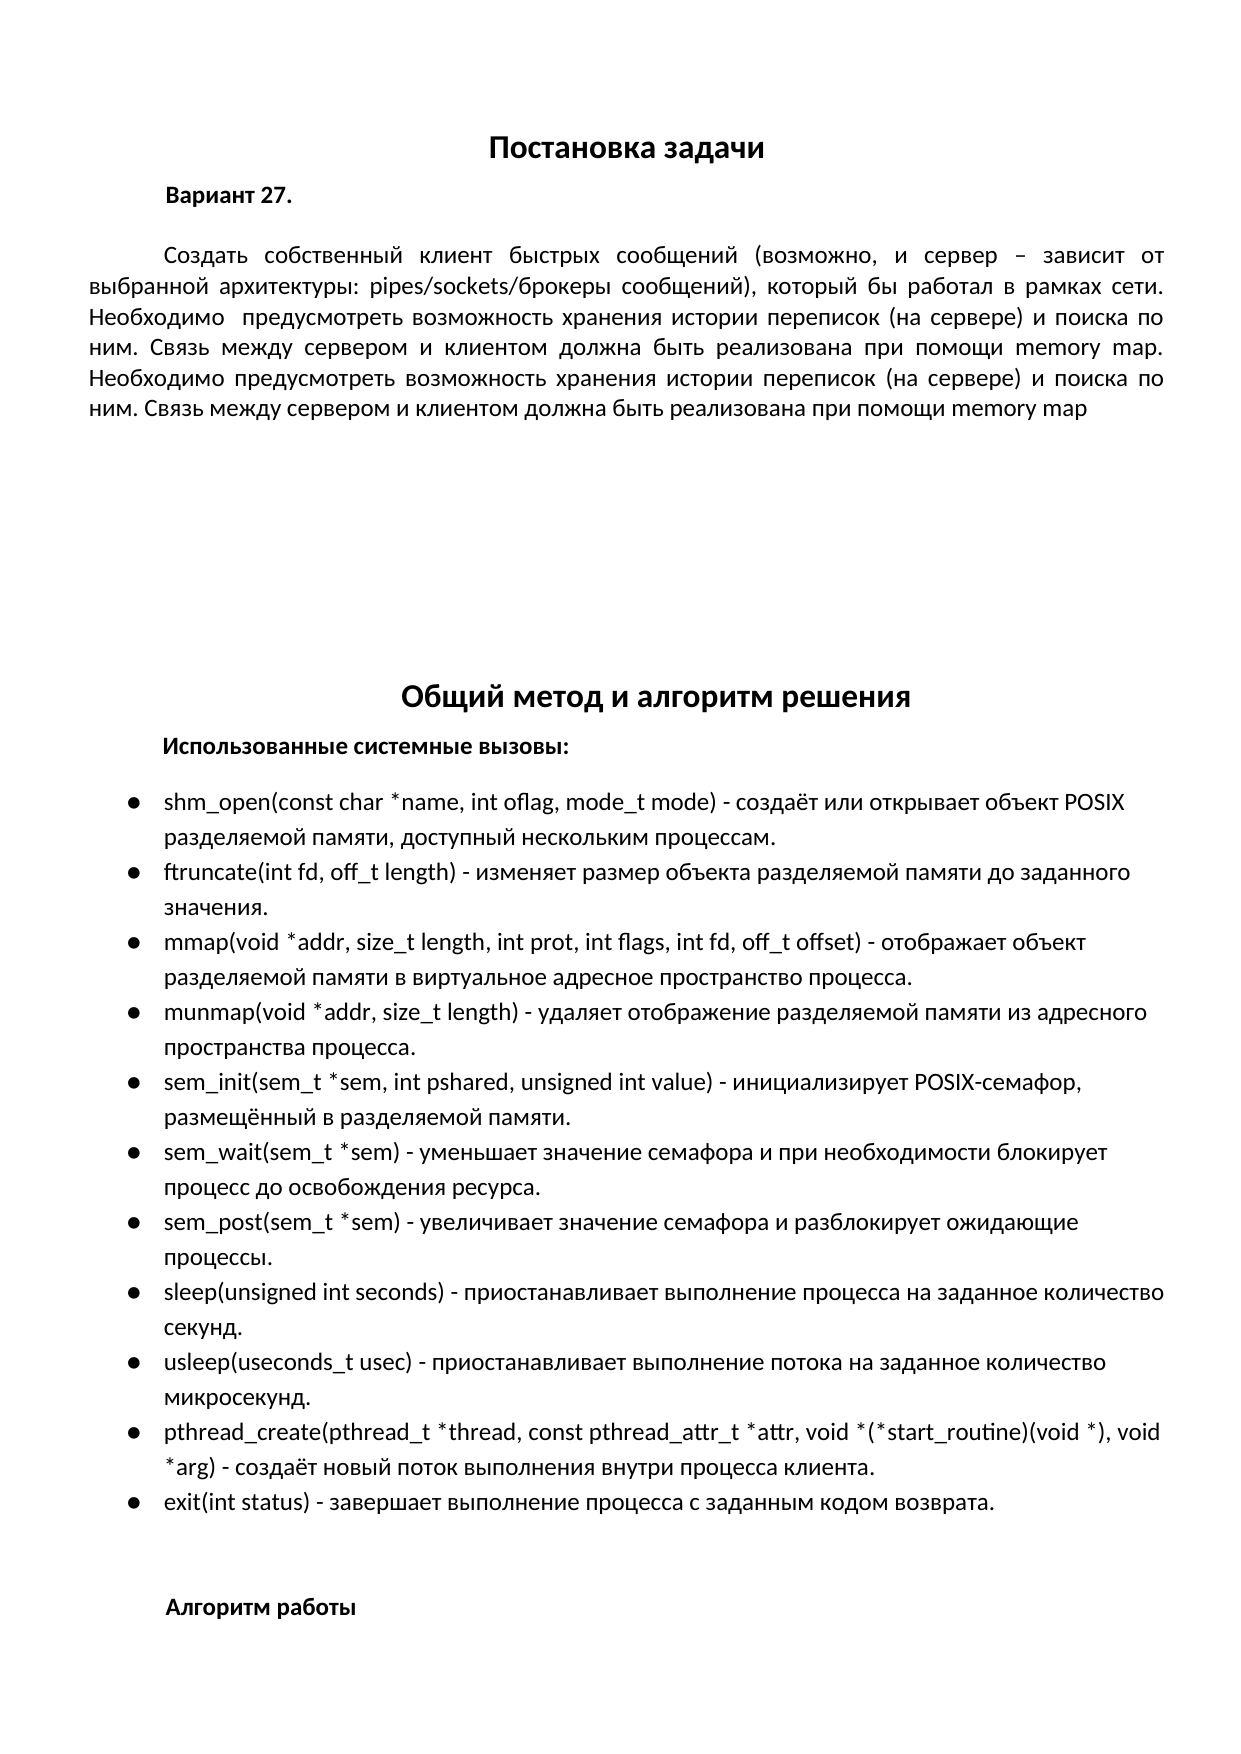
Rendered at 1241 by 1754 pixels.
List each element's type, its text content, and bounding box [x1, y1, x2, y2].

text Создать собственный клиент быстрых сообщений (возможно, и сервер – зависит от выбранной архитектуры: pipes/sockets/брокеры сообщений), который бы работал в рамках сети. Необходимо предусмотреть возможность хранения истории переписок (на сервере) и поиска по ним. Связь между сервером и клиентом должна быть реализована при помощи memory map. Необходимо предусмотреть возможность хранения истории переписок (на сервере) и поиска по ним. Связь между сервером и клиентом должна быть реализована при помощи memory map [88, 239, 1165, 423]
list munmap(void *addr, size_t length) - удаляет отображение разделяемой памяти из адресного пространства процесса. [126, 996, 1165, 1061]
text Общий метод и алгоритм решения [106, 675, 1147, 716]
list sem_init(sem_t *sem, int pshared, unsigned int value) - инициализирует POSIX-семафор, размещённый в разделяемой памяти. [126, 1066, 1165, 1131]
list sem_wait(sem_t *sem) - уменьшает значение семафора и при необходимости блокирует процесс до освобождения ресурса. [126, 1136, 1165, 1201]
text Алгоритм работы [106, 1591, 1147, 1622]
list pthread_create(pthread_t *thread, const pthread_attr_t *attr, void *(*start_routine)(void *), void *arg) - создаёт новый поток выполнения внутри процесса клиента. [126, 1416, 1165, 1481]
list shm_open(const char *name, int oflag, mode_t mode) - создаёт или открывает объект POSIX разделяемой памяти, доступный нескольким процессам. [126, 786, 1165, 851]
list exit(int status) - завершает выполнение процесса с заданным кодом возврата. [126, 1486, 1165, 1516]
list usleep(useconds_t usec) - приостанавливает выполнение потока на заданное количество микросекунд. [126, 1346, 1165, 1411]
text Вариант 27. [106, 179, 1147, 210]
list ftruncate(int fd, off_t length) - изменяет размер объекта разделяемой памяти до заданного значения. [126, 856, 1165, 921]
text Постановка задачи [106, 126, 1147, 167]
text Использованные системные вызовы: [88, 730, 1147, 761]
list sleep(unsigned int seconds) - приостанавливает выполнение процесса на заданное количество секунд. [126, 1276, 1165, 1341]
list sem_post(sem_t *sem) - увеличивает значение семафора и разблокирует ожидающие процессы. [126, 1206, 1165, 1271]
list mmap(void *addr, size_t length, int prot, int flags, int fd, off_t offset) - отображает объект разделяемой памяти в виртуальное адресное пространство процесса. [126, 926, 1165, 991]
